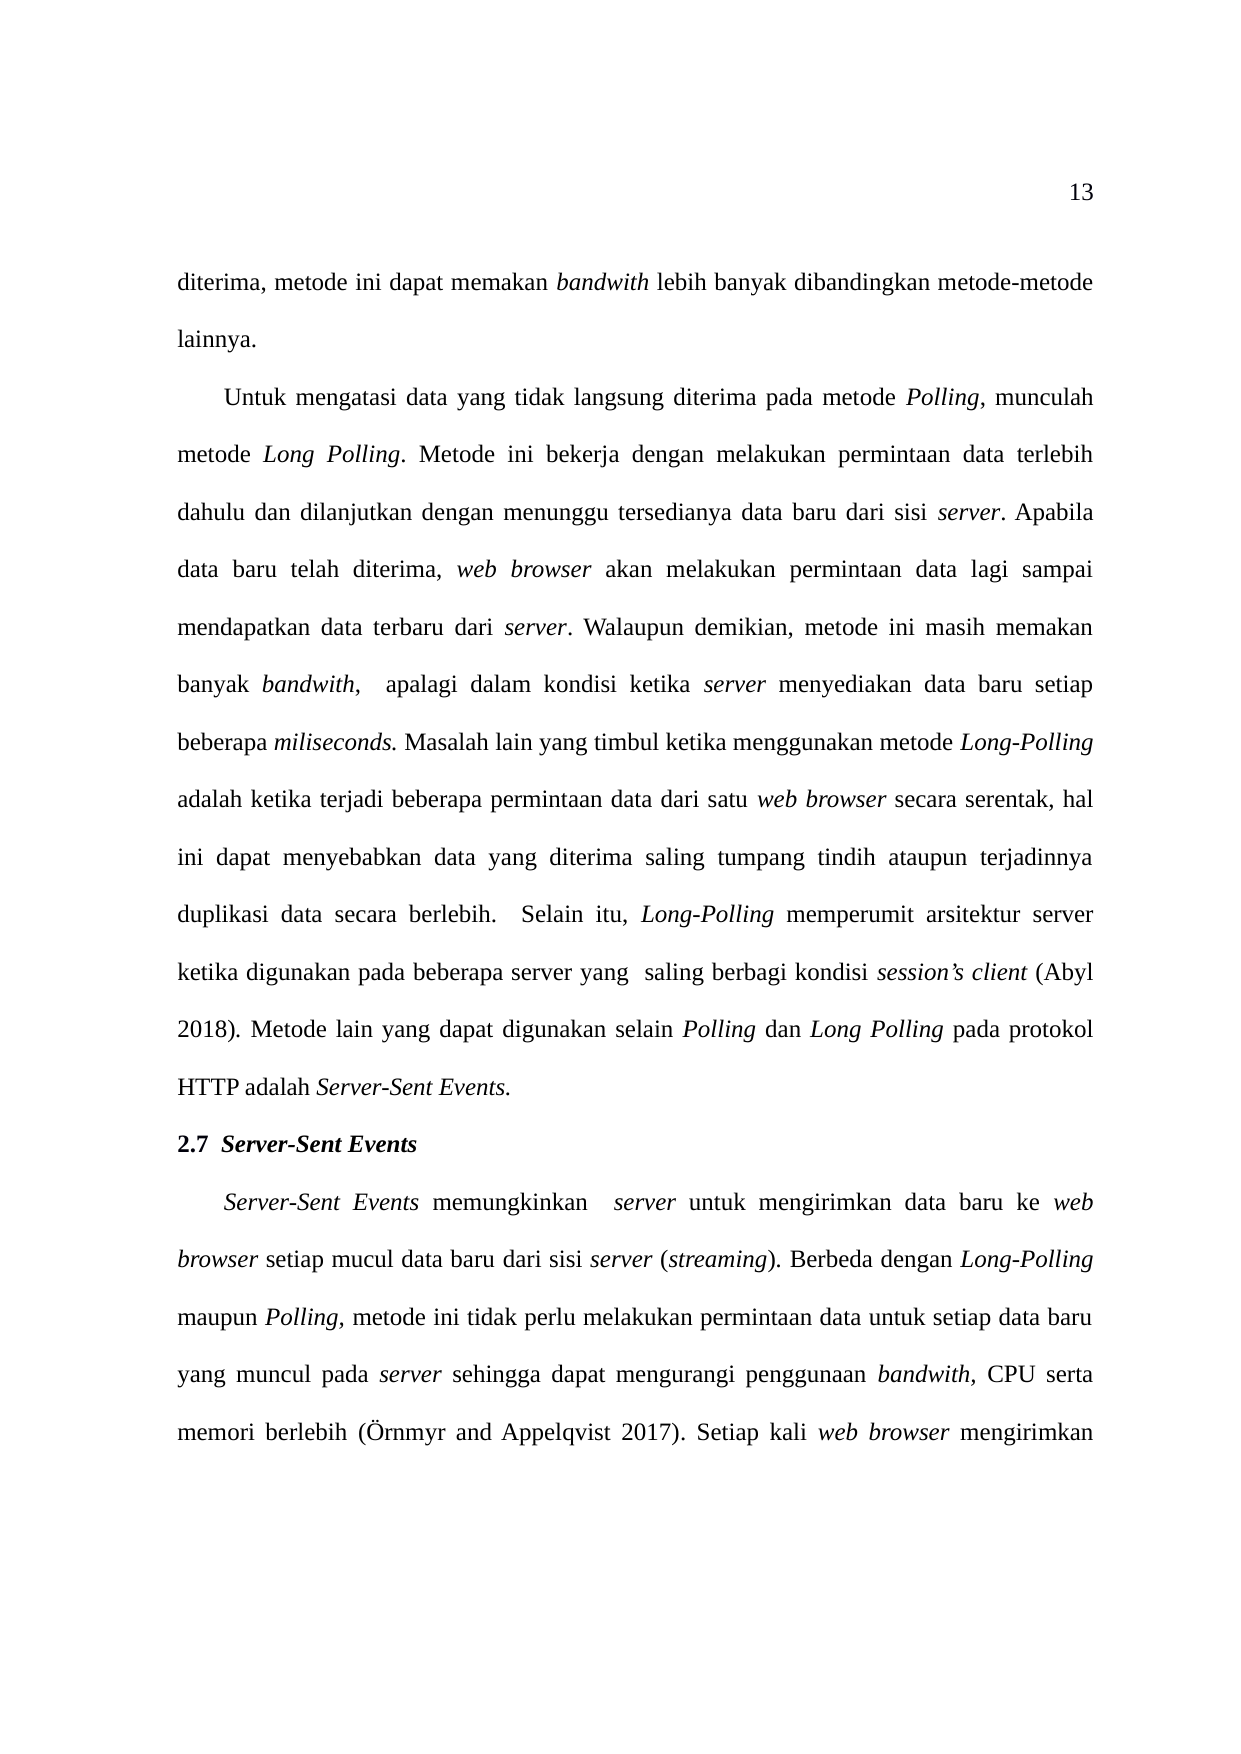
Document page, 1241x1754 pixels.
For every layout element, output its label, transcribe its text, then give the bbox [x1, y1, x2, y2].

text Untuk mengatasi data yang tidak langsung diterima pada metode Polling, munculah metode Long Polling. Metode ini bekerja dengan melakukan permintaan data terlebih dahulu dan dilanjutkan dengan menunggu tersedianya data baru dari sisi server. Apabila data baru telah diterima, web browser akan melakukan permintaan data lagi sampai mendapatkan data terbaru dari server. Walaupun demikian, metode ini masih memakan banyak bandwith, apalagi dalam kondisi ketika server menyediakan data baru setiap beberapa miliseconds. Masalah lain yang timbul ketika menggunakan metode Long-Polling adalah ketika terjadi beberapa permintaan data dari satu web browser secara serentak, hal ini dapat menyebabkan data yang diterima saling tumpang tindih ataupun terjadinnya duplikasi data secara berlebih. Selain itu, Long-Polling memperumit arsitektur server ketika digunakan pada beberapa server yang saling berbagi kondisi session’s client (Abyl 2018)⁠. Metode lain yang dapat digunakan selain Polling dan Long Polling pada protokol HTTP adalah Server-Sent Events. [177, 382, 1093, 1101]
text Server-Sent Events memungkinkan server untuk mengirimkan data baru ke web browser setiap mucul data baru dari sisi server (streaming). Berbeda dengan Long-Polling maupun Polling, metode ini tidak perlu melakukan permintaan data untuk setiap data baru yang muncul pada server sehingga dapat mengurangi penggunaan bandwith, CPU serta memori berlebih (Örnmyr and Appelqvist 2017)⁠. Setiap kali web browser mengirimkan [177, 1187, 1093, 1446]
subtitle 2.7 Server-Sent Events [177, 1129, 1093, 1158]
text diterima, metode ini dapat memakan bandwith lebih banyak dibandingkan metode-metode lainnya. [177, 267, 1093, 353]
